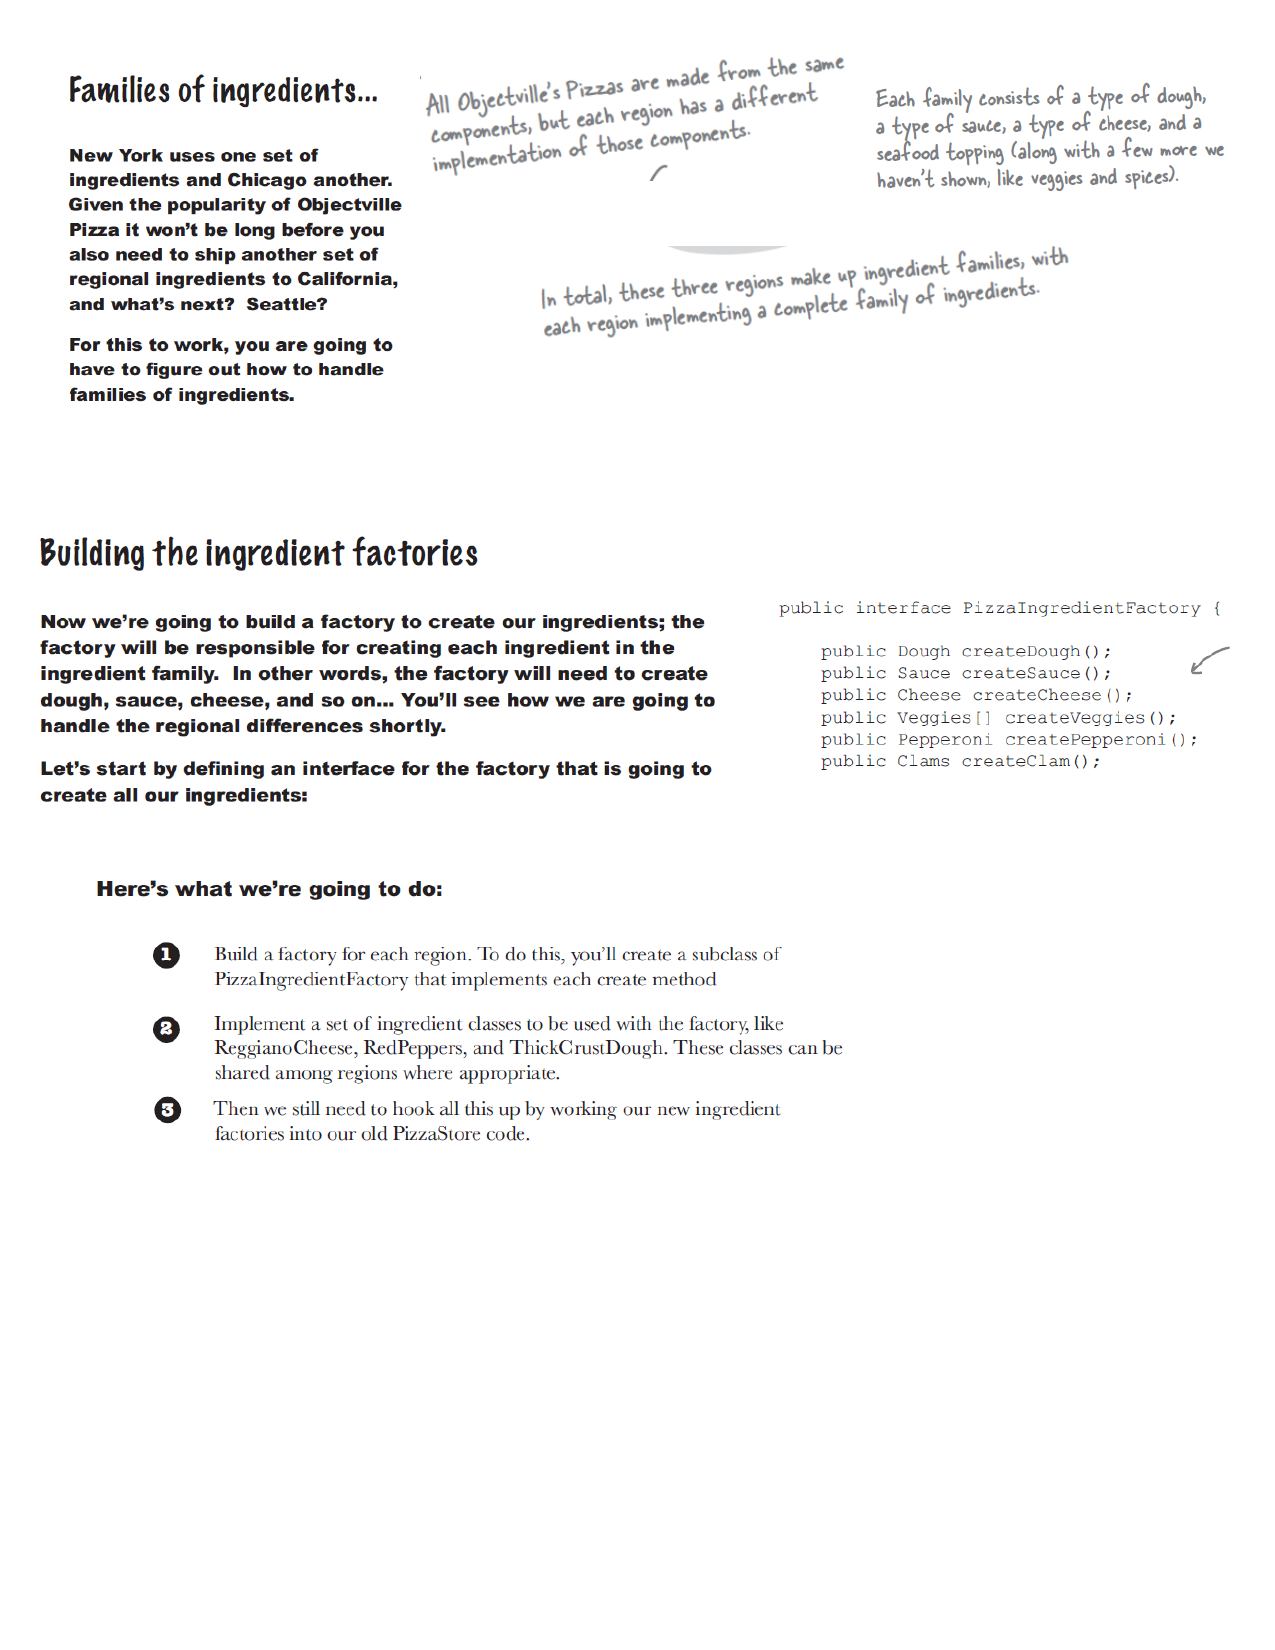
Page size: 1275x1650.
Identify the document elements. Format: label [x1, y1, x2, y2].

picture [35, 530, 719, 812]
picture [63, 67, 407, 409]
picture [92, 875, 846, 1144]
picture [420, 51, 854, 181]
picture [774, 597, 1230, 774]
picture [537, 246, 1075, 345]
picture [871, 80, 1228, 192]
